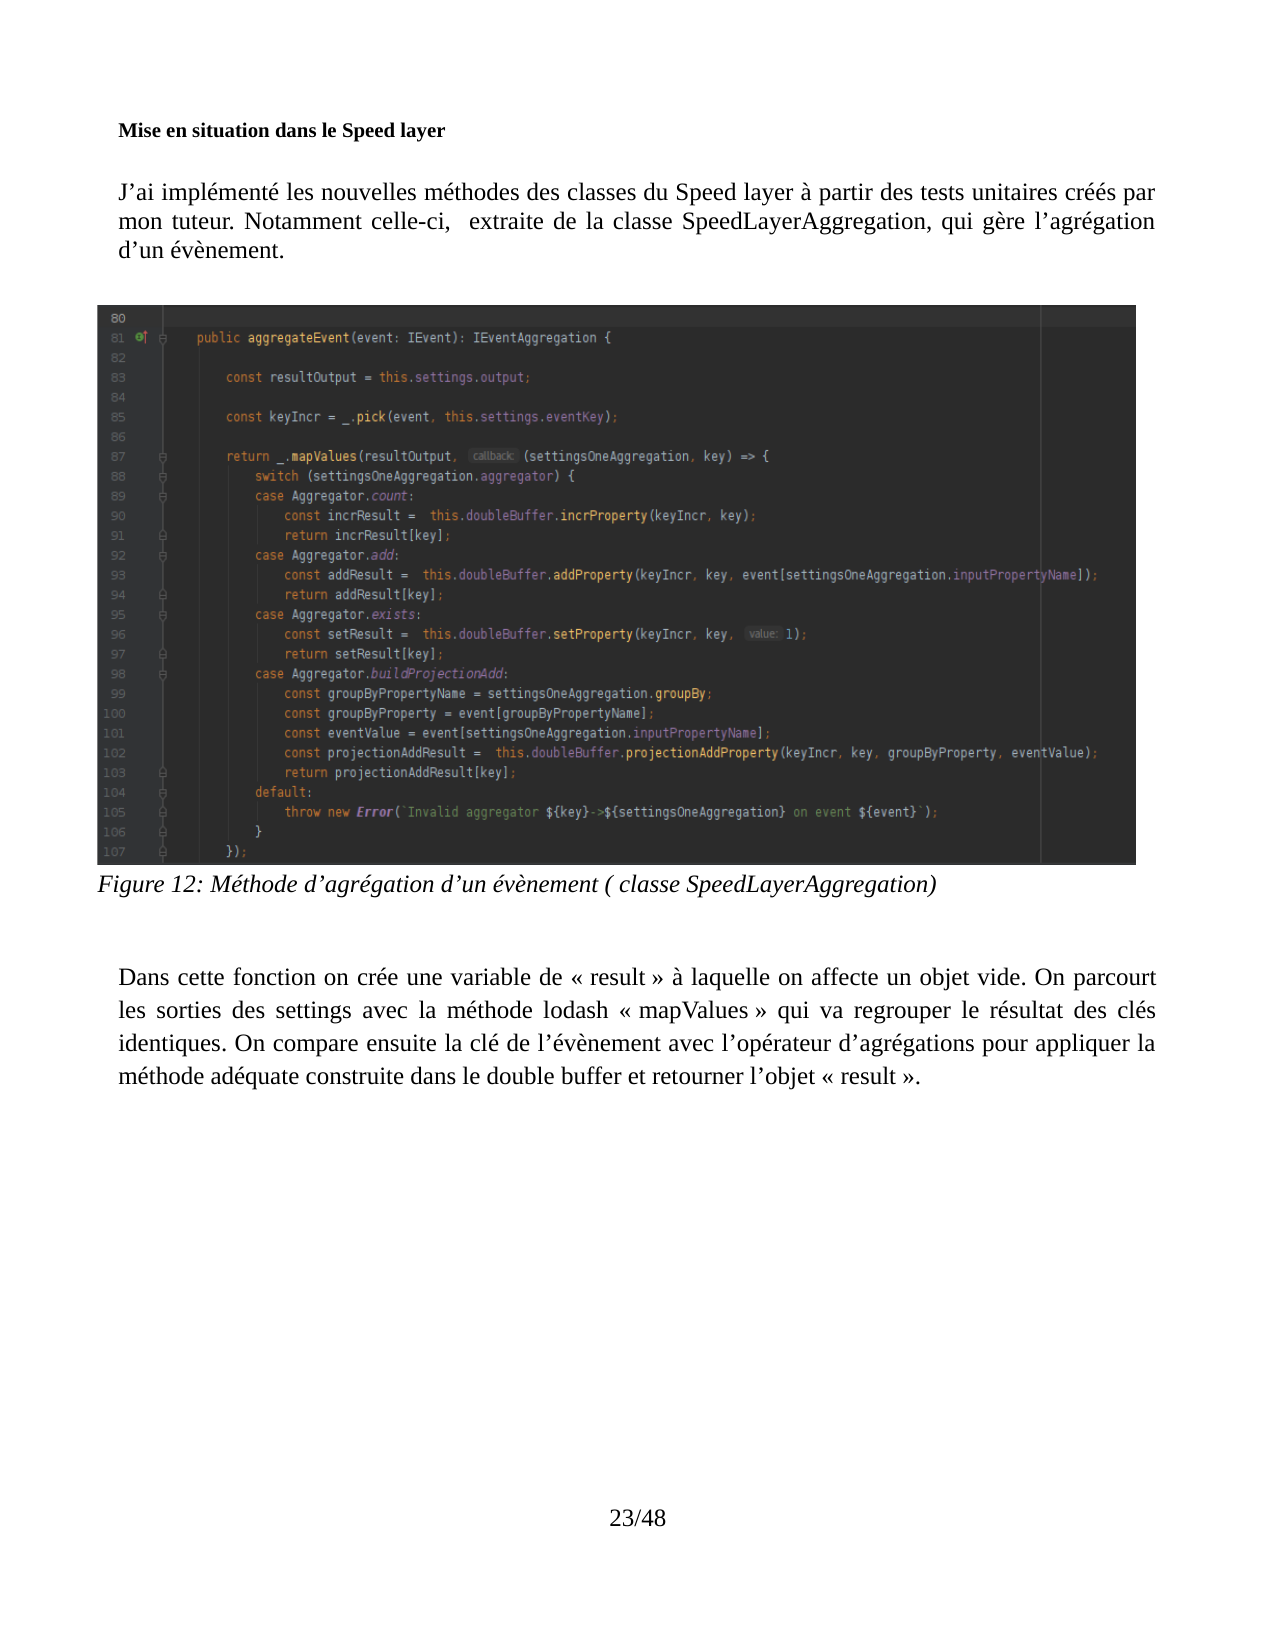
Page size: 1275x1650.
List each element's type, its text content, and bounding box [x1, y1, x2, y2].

text J’ai implémenté les nouvelles méthodes des classes du Speed layer à partir des tests unitaires créés par mon tuteur. Notamment celle-ci, extraite de la classe SpeedLayerAggregation, qui gère l’agrégation d’un évènement. [118, 177, 1157, 264]
text Dans cette fonction on crée une variable de « result » à laquelle on affecte un objet vide. On parcourt les sorties des settings avec la méthode lodash « mapValues » qui va regrouper le résultat des clés identiques. On compare ensuite la clé de l’évènement avec l’opérateur d’agrégations pour appliquer la méthode adéquate construite dans le double buffer et retourner l’objet « result ». [118, 962, 1157, 1089]
picture [97, 305, 1136, 865]
text Figure 12: Méthode d’agrégation d’un évènement ( classe SpeedLayerAggregation) [97, 305, 1178, 898]
subtitle Mise en situation dans le Speed layer [118, 118, 1157, 142]
